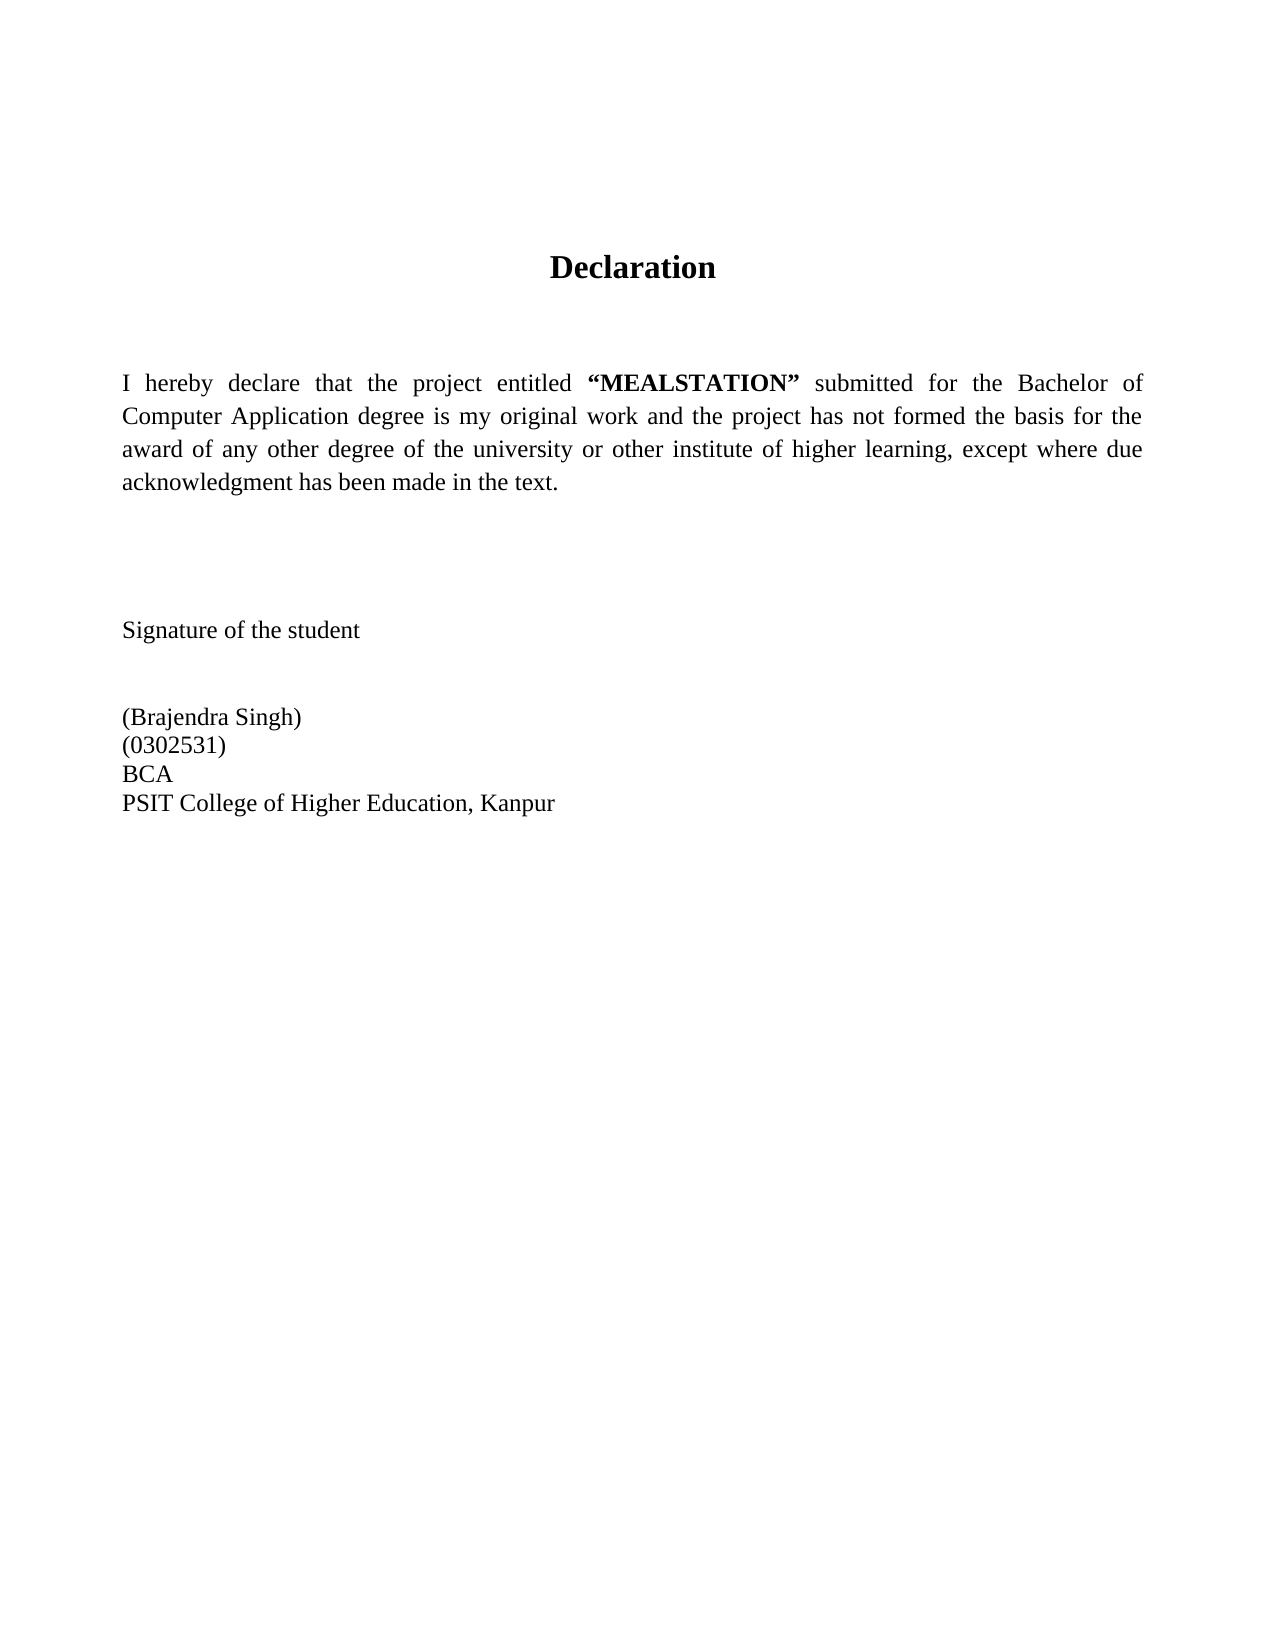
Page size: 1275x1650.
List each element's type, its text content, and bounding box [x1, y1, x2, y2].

text Signature of the student [122, 615, 1144, 644]
text BCA [122, 759, 1144, 788]
text (0302531) [122, 730, 1144, 759]
text (Brajendra Singh) [122, 702, 1144, 730]
text I hereby declare that the project entitled “MEALSTATION” submitted for the Bachelor of Computer Application degree is my original work and the project has not formed the basis for the award of any other degree of the university or other institute of higher learning, except where due acknowledgment has been made in the text. [122, 368, 1144, 496]
text PSIT College of Higher Education, Kanpur [122, 788, 1144, 817]
subtitle Declaration [122, 247, 1144, 285]
